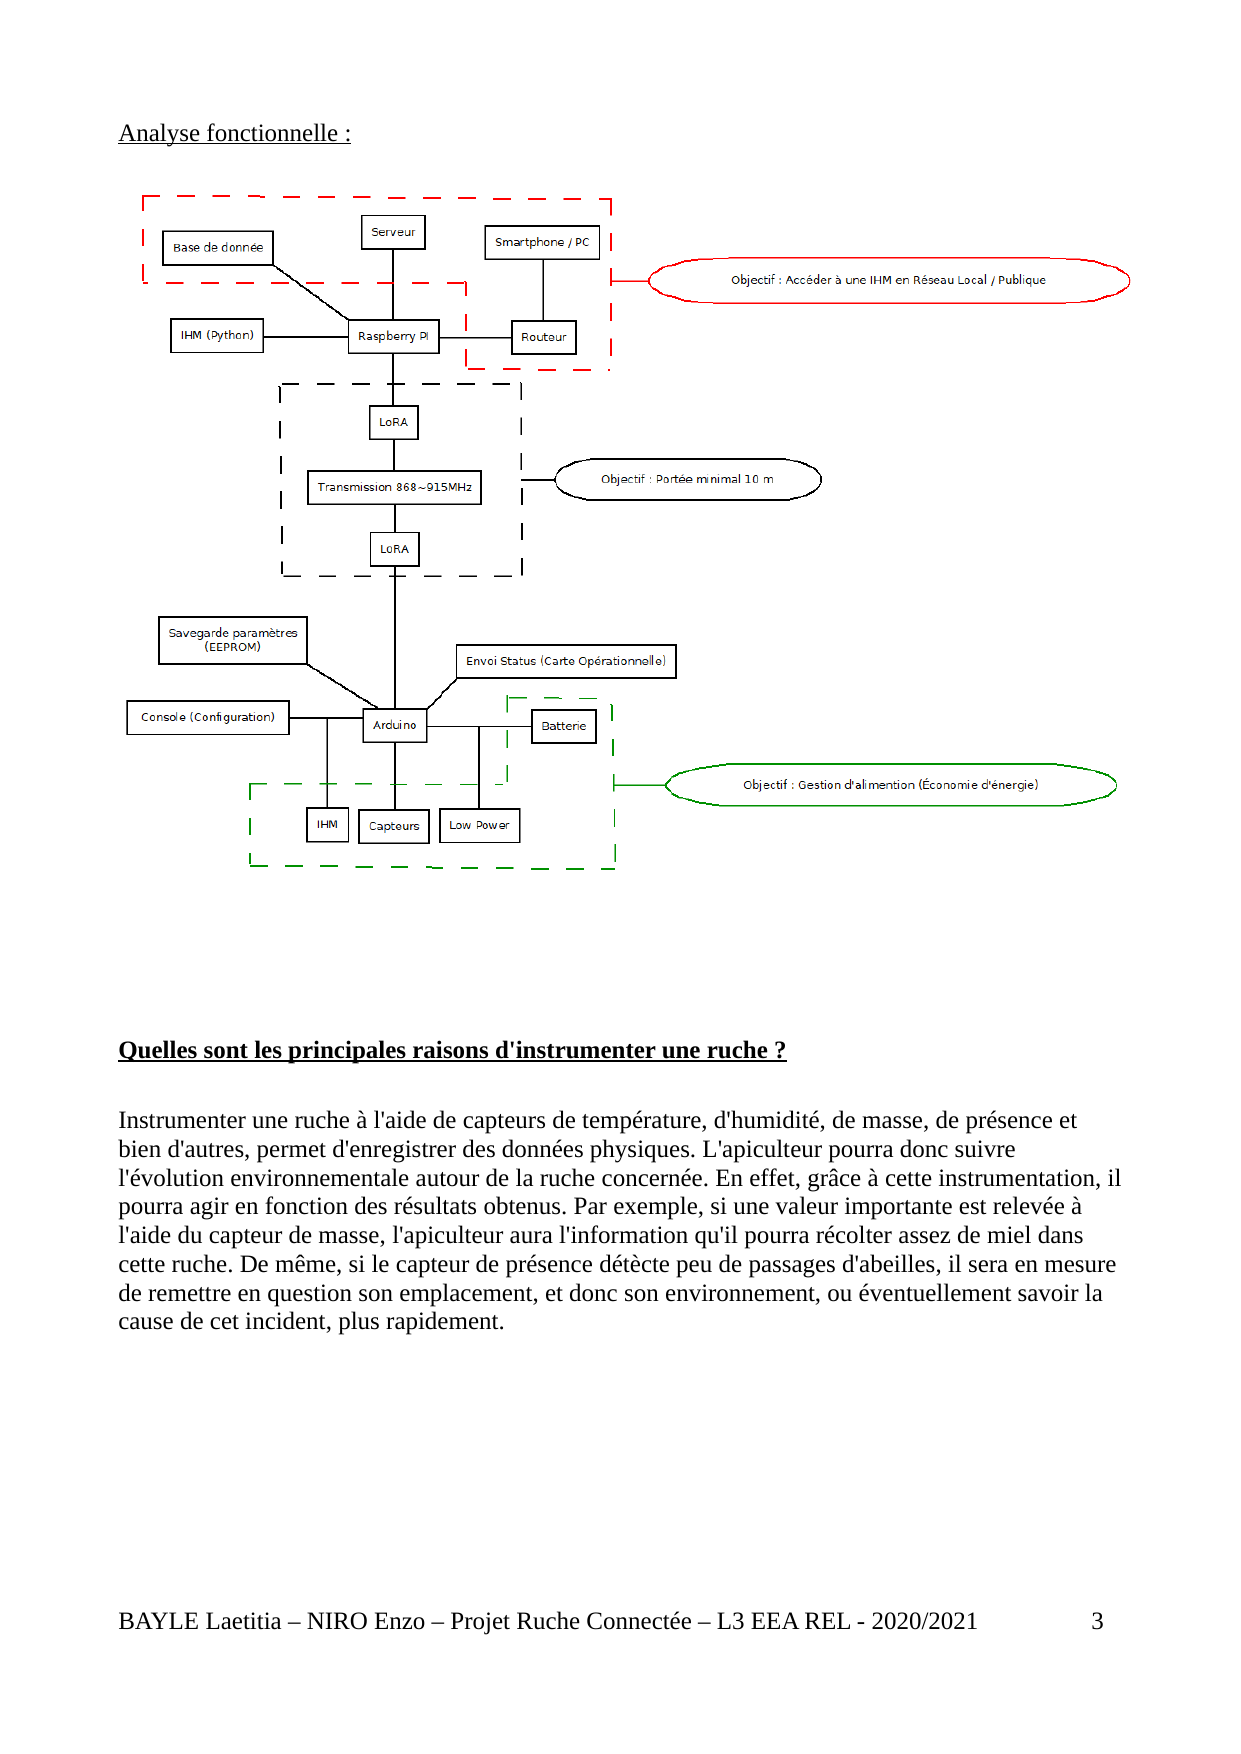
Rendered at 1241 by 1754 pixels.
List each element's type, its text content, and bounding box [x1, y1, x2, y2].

text Analyse fonctionnelle : [118, 118, 1122, 147]
picture [126, 194, 1131, 871]
text Instrumenter une ruche à l'aide de capteurs de température, d'humidité, de masse, de présence et bien d'autres, permet d'enregistrer des données physiques. L'apiculteur pourra donc suivre l'évolution environnementale autour de la ruche concernée. En effet, grâce à cette instrumentation, il pourra agir en fonction des résultats obtenus. Par exemple, si une valeur importante est relevée à l'aide du capteur de masse, l'apiculteur aura l'information qu'il pourra récolter assez de miel dans cette ruche. De même, si le capteur de présence détècte peu de passages d'abeilles, il sera en mesure de remettre en question son emplacement, et donc son environnement, ou éventuellement savoir la cause de cet incident, plus rapidement. [118, 1105, 1122, 1335]
subtitle Quelles sont les principales raisons d'instrumenter une ruche ? [118, 1035, 1122, 1064]
